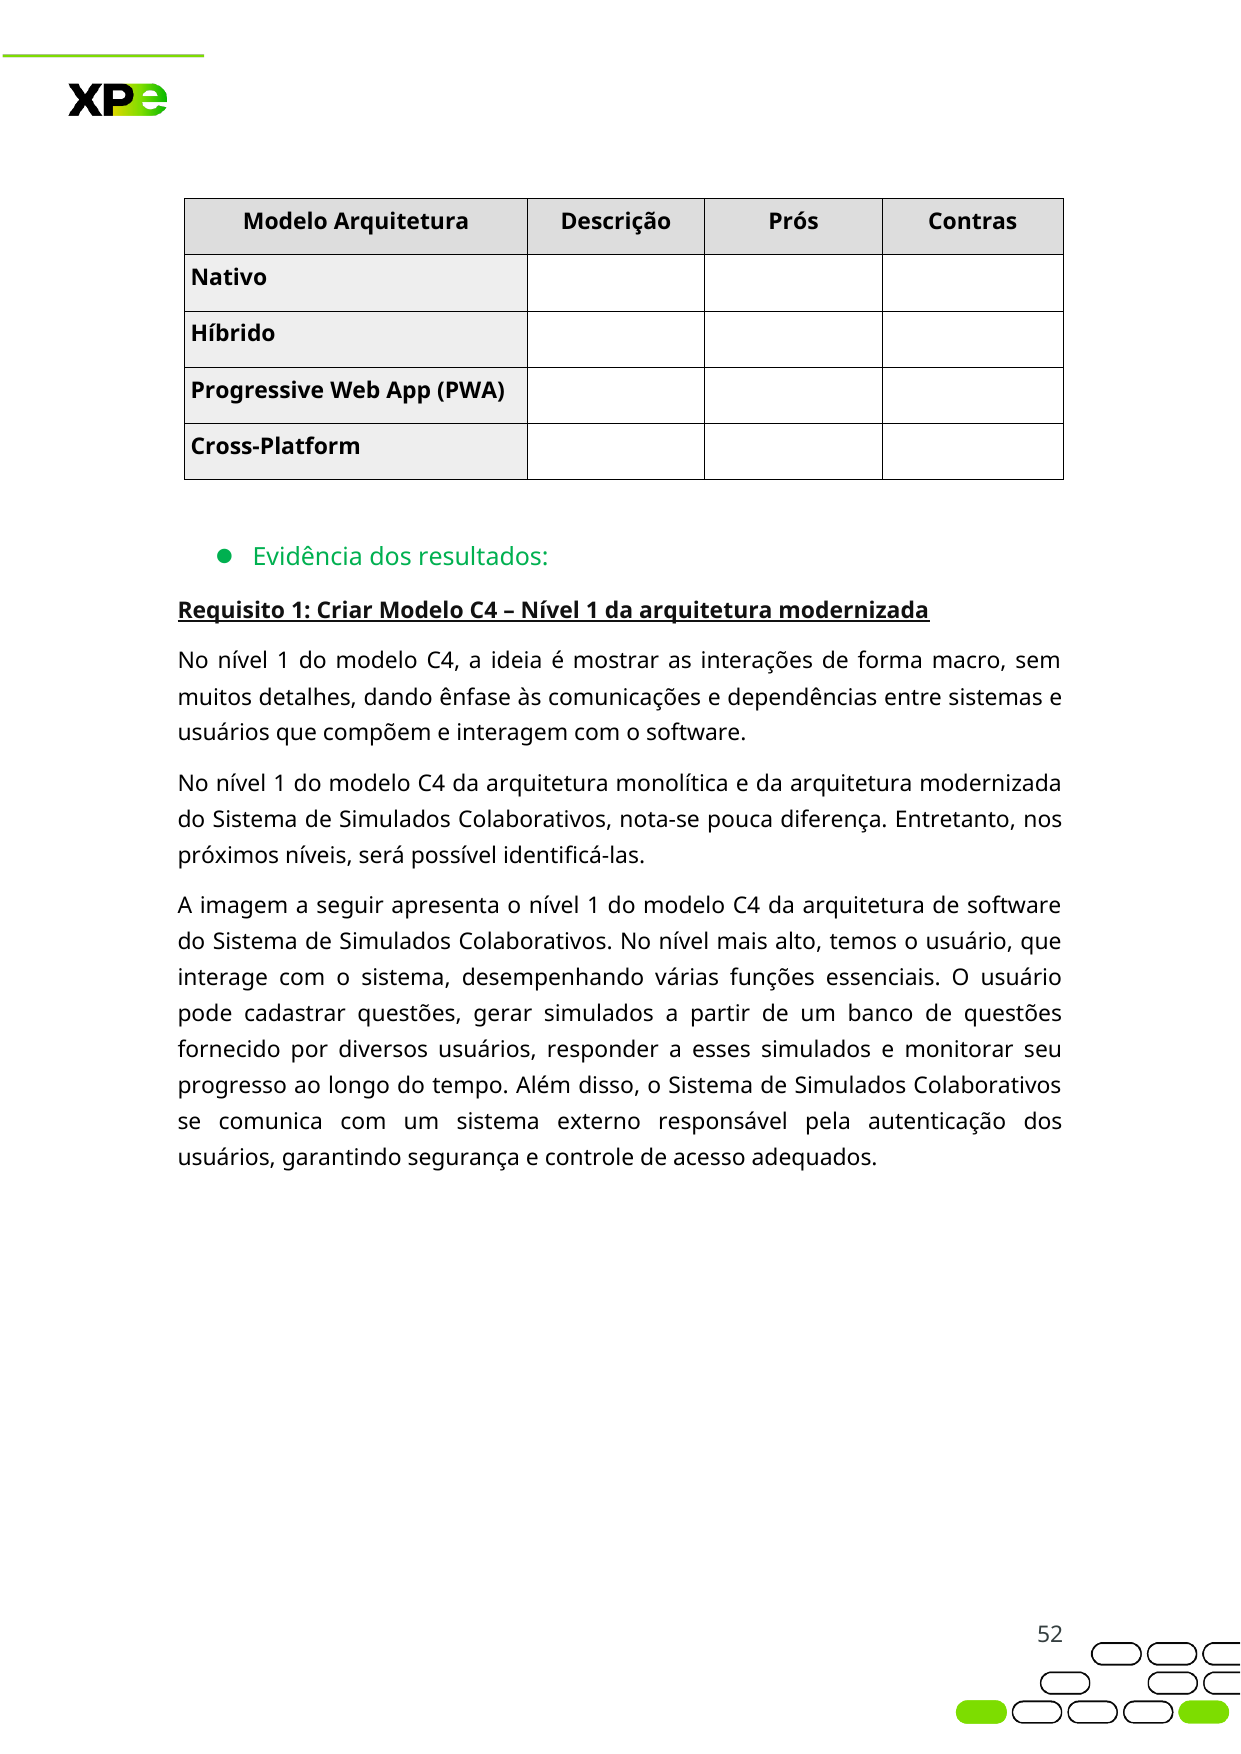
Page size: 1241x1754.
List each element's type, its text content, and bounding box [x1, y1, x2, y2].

text A imagem a seguir apresenta o nível 1 do modelo C4 da arquitetura de software do Sistema de Simulados Colaborativos. No nível mais alto, temos o usuário, que interage com o sistema, desempenhando várias funções essenciais. O usuário pode cadastrar questões, gerar simulados a partir de um banco de questões fornecido por diversos usuários, responder a esses simulados e monitorar seu progresso ao longo do tempo. Além disso, o Sistema de Simulados Colaborativos se comunica com um sistema externo responsável pela autenticação dos usuários, garantindo segurança e controle de acesso adequados. [177, 889, 1063, 1172]
table_cell [705, 424, 882, 479]
table_cell [883, 368, 1063, 423]
table_cell Híbrido [185, 312, 527, 367]
table_cell Nativo [185, 255, 527, 311]
table_cell [705, 255, 882, 311]
table_header Contras [883, 199, 1063, 254]
text No nível 1 do modelo C4, a ideia é mostrar as interações de forma macro, sem muitos detalhes, dando ênfase às comunicações e dependências entre sistemas e usuários que compõem e interagem com o software. [177, 644, 1063, 748]
table_header Prós [705, 199, 882, 254]
table_cell [883, 424, 1063, 479]
table_cell [883, 255, 1063, 311]
table_cell [528, 424, 704, 479]
text Requisito 1: Criar Modelo C4 – Nível 1 da arquitetura modernizada [177, 594, 1063, 625]
table_cell [528, 255, 704, 311]
table_cell [528, 312, 704, 367]
table_cell Progressive Web App (PWA) [185, 368, 527, 423]
table_cell [883, 312, 1063, 367]
table_header Modelo Arquitetura [185, 199, 527, 254]
table_header Descrição [528, 199, 704, 254]
text No nível 1 do modelo C4 da arquitetura monolítica e da arquitetura modernizada do Sistema de Simulados Colaborativos, nota-se pouca diferença. Entretanto, nos próximos níveis, será possível identificá-las. [177, 767, 1063, 870]
picture [955, 1642, 1241, 1724]
subtitle Evidência dos resultados: [215, 539, 1063, 573]
table_cell Cross-Platform [185, 424, 527, 479]
picture [2, 51, 205, 148]
table_cell [705, 368, 882, 423]
table_cell [528, 368, 704, 423]
table_cell [705, 312, 882, 367]
